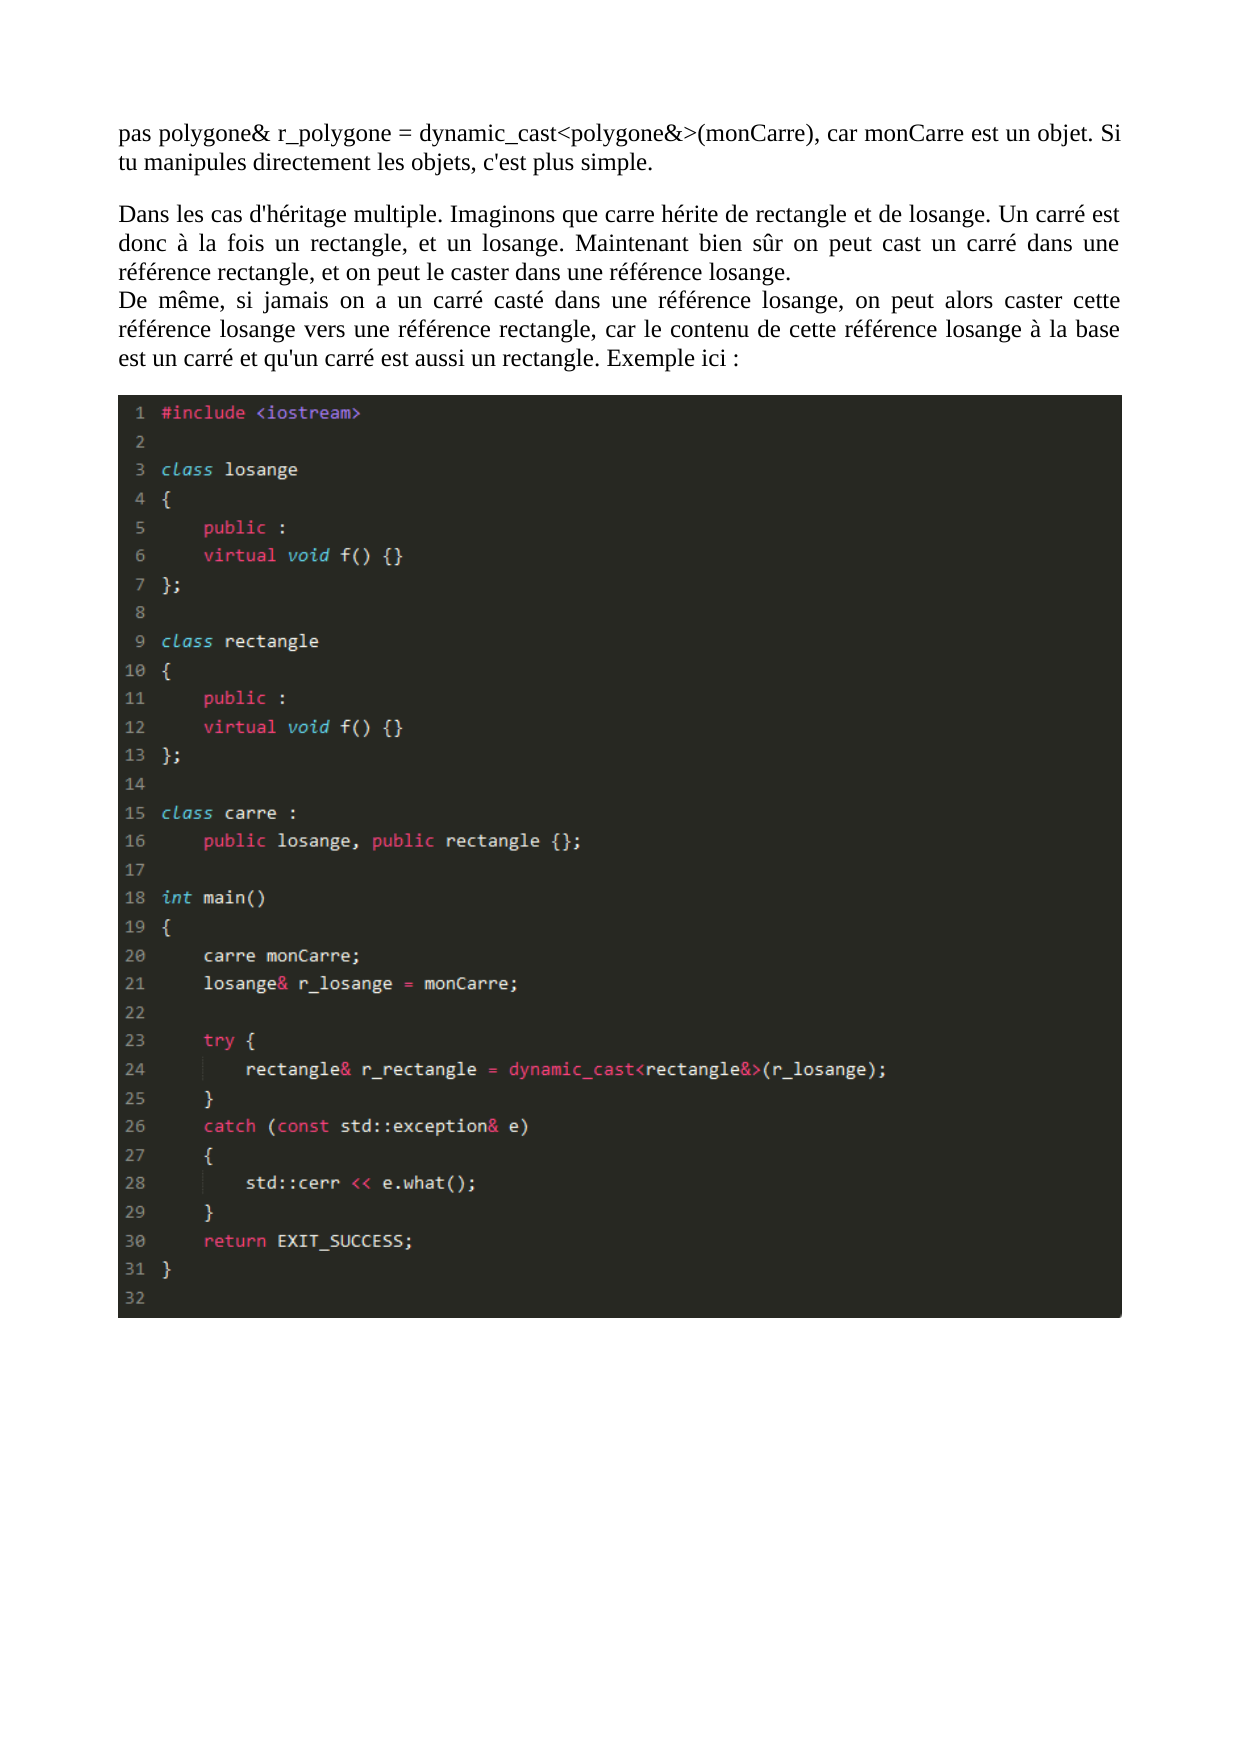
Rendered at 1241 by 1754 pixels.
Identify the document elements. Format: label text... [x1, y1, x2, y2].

text pas polygone& r_polygone = dynamic_cast<polygone&>(monCarre), car monCarre est un objet. Si tu manipules directement les objets, c'est plus simple. [118, 118, 1122, 176]
text De même, si jamais on a un carré casté dans une référence losange, on peut alors caster cette référence losange vers une référence rectangle, car le contenu de cette référence losange à la base est un carré et qu'un carré est aussi un rectangle. Exemple ici : [118, 286, 1122, 372]
text Dans les cas d'héritage multiple. Imaginons que carre hérite de rectangle et de losange. Un carré est donc à la fois un rectangle, et un losange. Maintenant bien sûr on peut cast un carré dans une référence rectangle, et on peut le caster dans une référence losange. [118, 199, 1122, 286]
